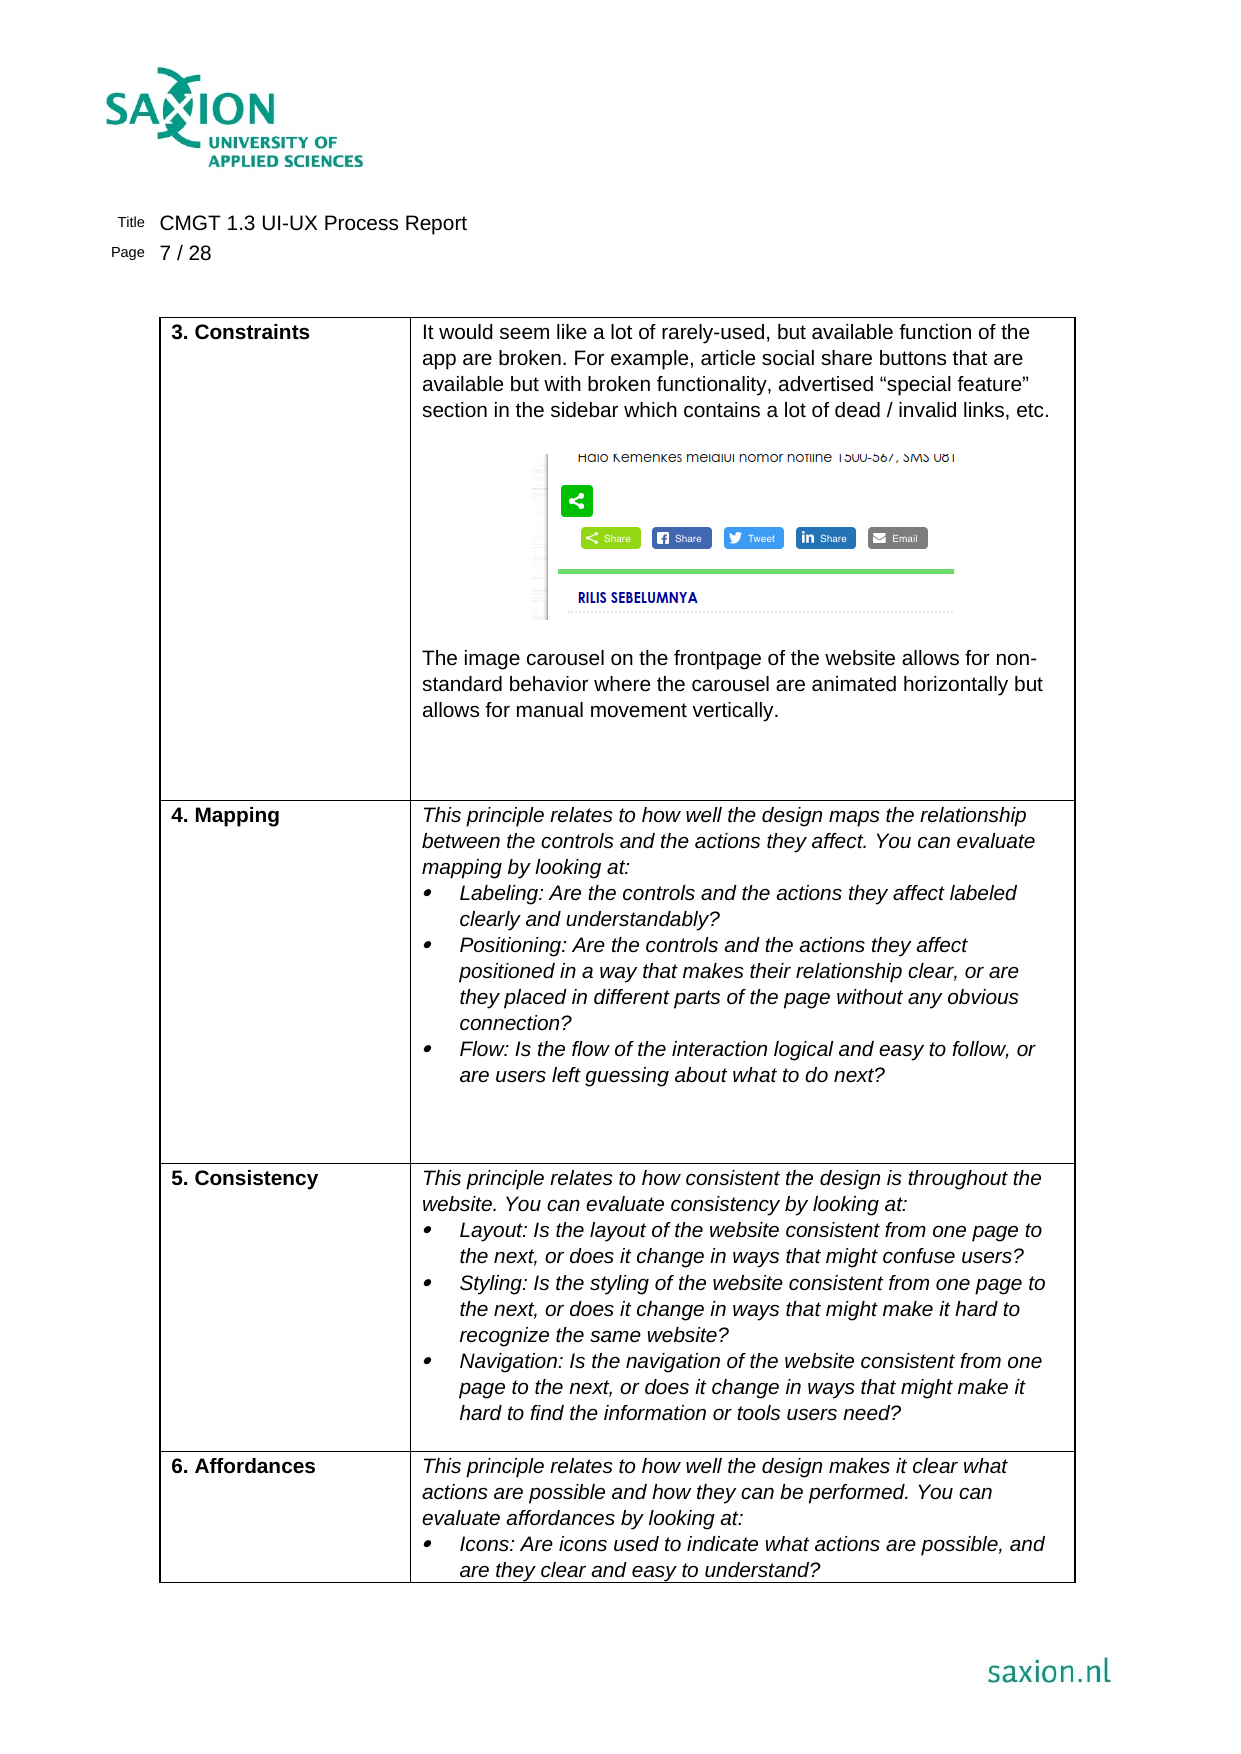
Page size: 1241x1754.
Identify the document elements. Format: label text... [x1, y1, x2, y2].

table_cell It would seem like a lot of rarely-used, but available function of the app are broken. For example, article social share buttons that are available but with broken functionality, advertised “special feature” section in the sidebar which contains a lot of dead / invalid links, etc. The image carousel on the frontpage of the website allows for non-standard behavior where the carousel are animated horizontally but allows for manual movement vertically. [411, 318, 1074, 799]
table_cell This principle relates to how consistent the design is throughout the website. You can evaluate consistency by looking at: Layout: Is the layout of the website consistent from one page to the next, or does it change in ways that might confuse users? Styling: Is the styling of the website consistent from one page to the next, or does it change in ways that might make it hard to recognize the same website? Navigation: Is the navigation of the website consistent from one page to the next, or does it change in ways that might make it hard to find the information or tools users need? [411, 1164, 1074, 1451]
table_cell 3. Constraints [161, 318, 410, 799]
table_cell 4. Mapping [161, 801, 410, 1163]
picture [76, 59, 393, 178]
table_cell 5. Consistency [161, 1164, 410, 1451]
table_cell This principle relates to how well the design makes it clear what actions are possible and how they can be performed. You can evaluate affordances by looking at: Icons: Are icons used to indicate what actions are possible, and are they clear and easy to understand? Labels: Are labels used to indicate what actions are possible, and are they clear and easy to understand? Hints: Are hints or tooltips provided to guide users on how to perform certain actions or use certain features? [411, 1452, 1074, 1582]
table_cell This principle relates to how well the design maps the relationship between the controls and the actions they affect. You can evaluate mapping by looking at: Labeling: Are the controls and the actions they affect labeled clearly and understandably? Positioning: Are the controls and the actions they affect positioned in a way that makes their relationship clear, or are they placed in different parts of the page without any obvious connection? Flow: Is the flow of the interaction logical and easy to follow, or are users left guessing about what to do next? ­ [411, 801, 1074, 1163]
picture [531, 454, 955, 620]
picture [0, 1632, 1241, 1754]
table_cell 6. Affordances [161, 1452, 410, 1582]
